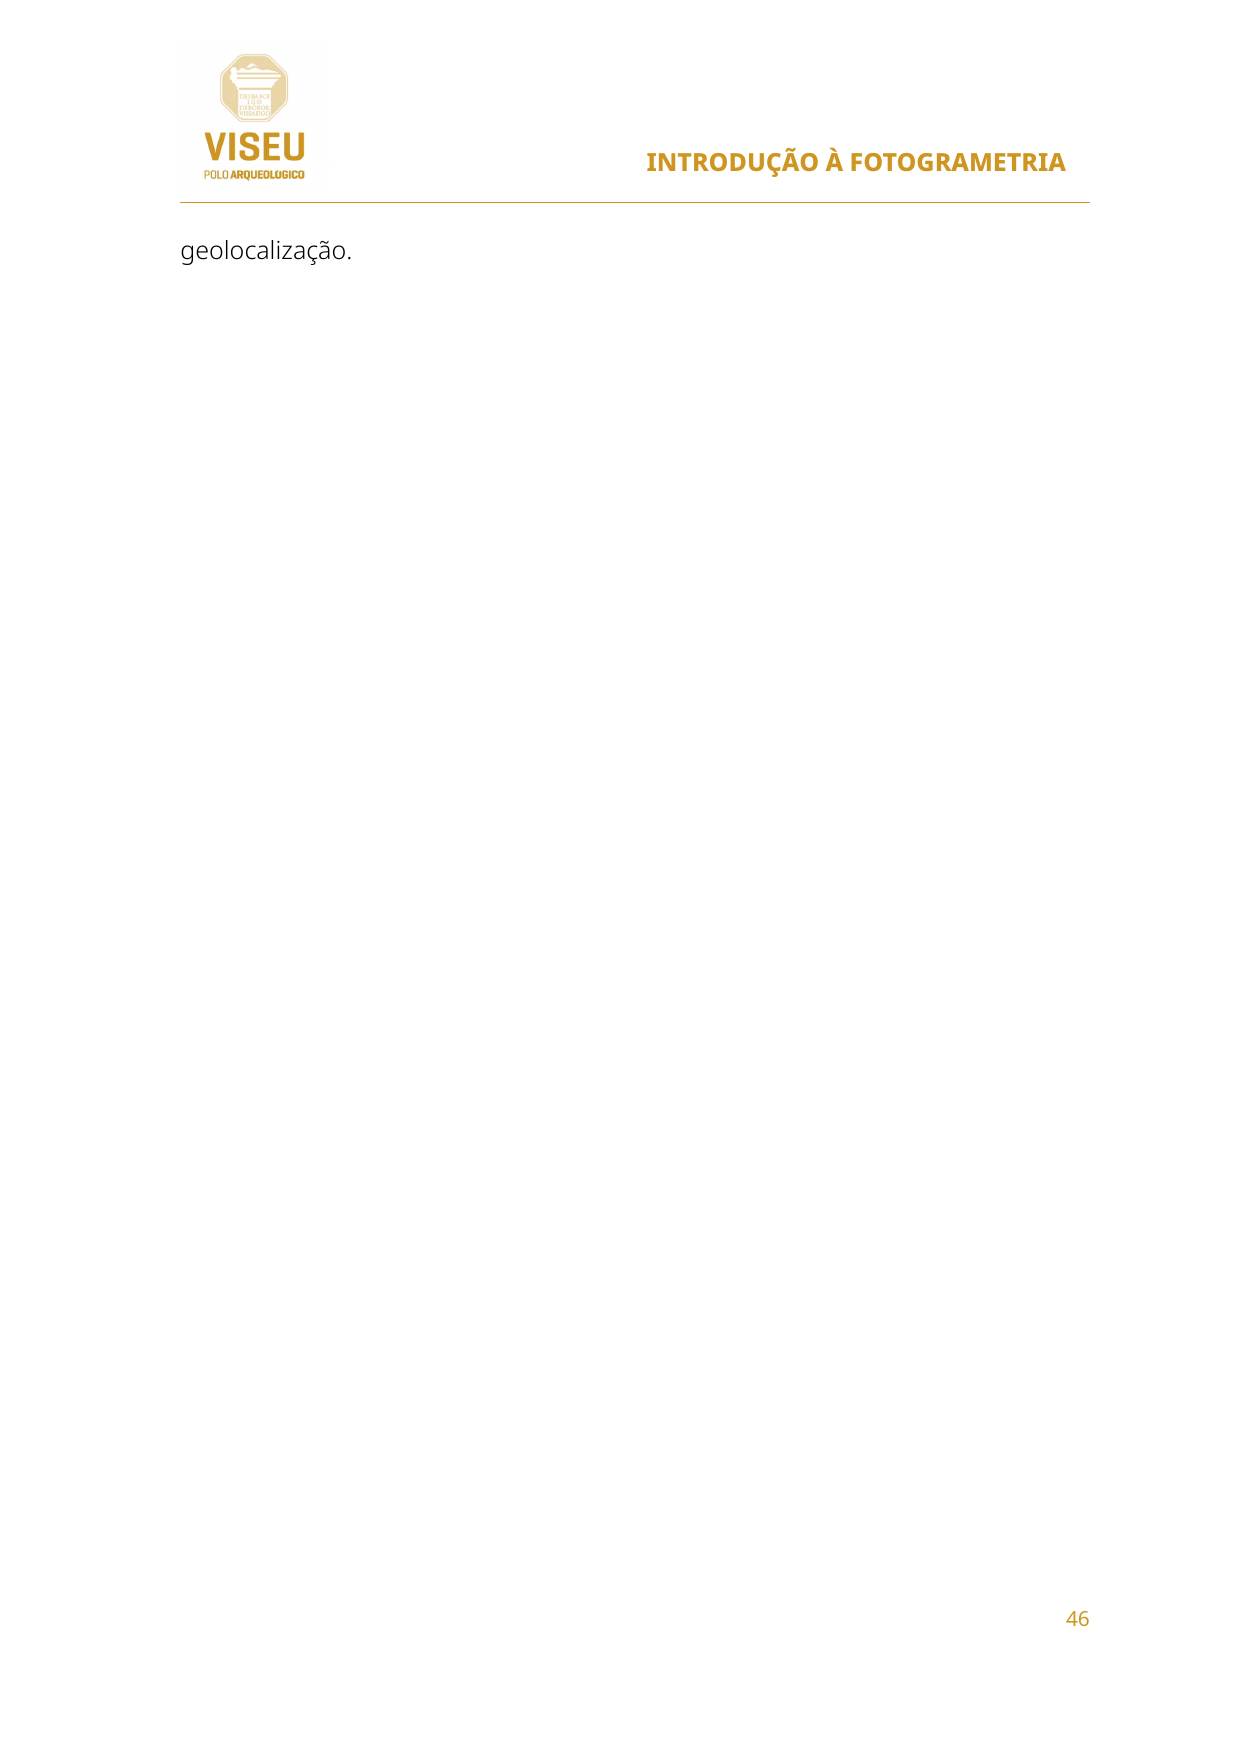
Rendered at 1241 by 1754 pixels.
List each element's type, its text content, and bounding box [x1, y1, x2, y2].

text geolocalização. [180, 232, 1090, 266]
